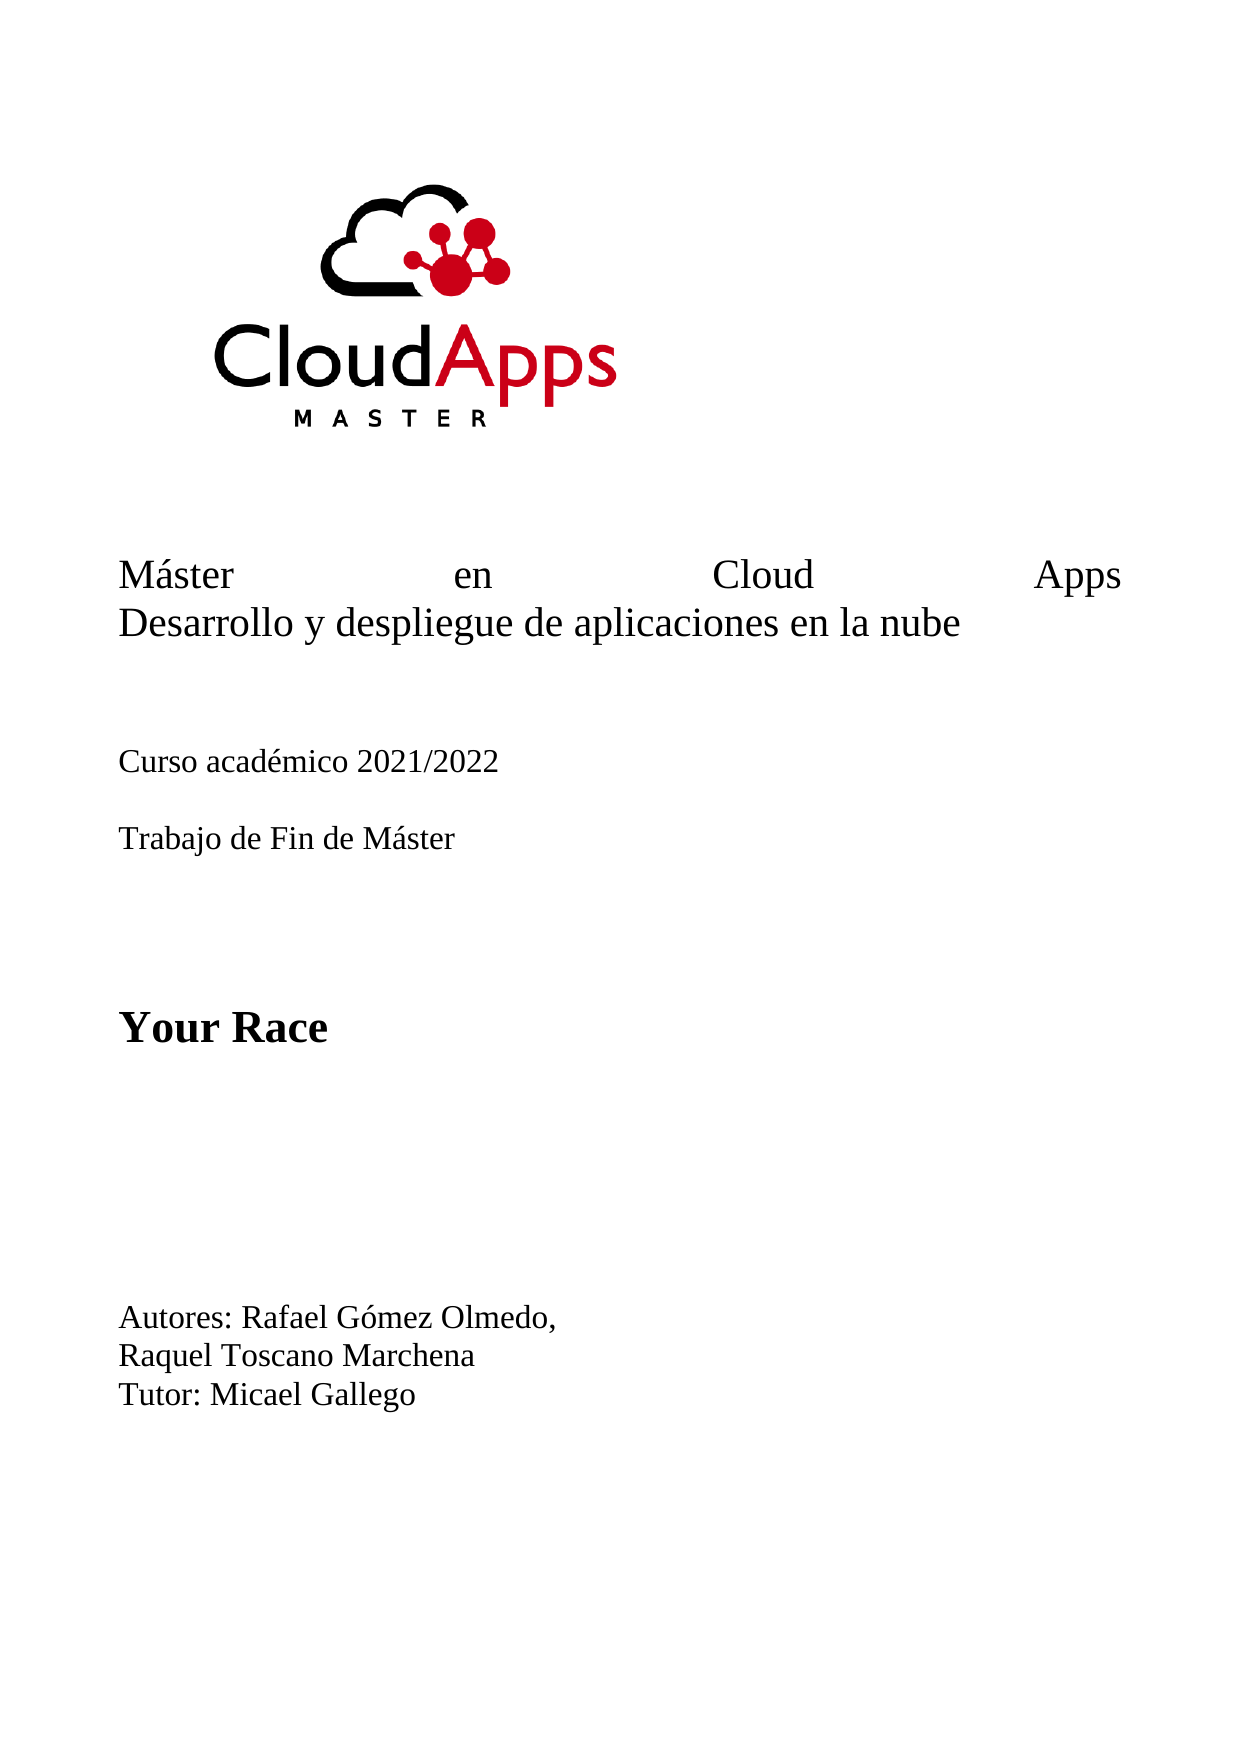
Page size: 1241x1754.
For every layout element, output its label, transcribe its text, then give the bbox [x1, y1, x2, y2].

text Trabajo de Fin de Máster [118, 818, 1122, 856]
text Your Race [118, 1000, 1122, 1053]
text Tutor: Micael Gallego [118, 1374, 1122, 1412]
text Curso académico 2021/2022 [118, 741, 1122, 780]
text Autores: Rafael Gómez Olmedo, [118, 1297, 1122, 1336]
text Raquel Toscano Marchena [118, 1336, 1122, 1374]
picture [118, 118, 712, 493]
text Máster en Cloud Apps Desarrollo y despliegue de aplicaciones en la nube [118, 550, 1122, 646]
